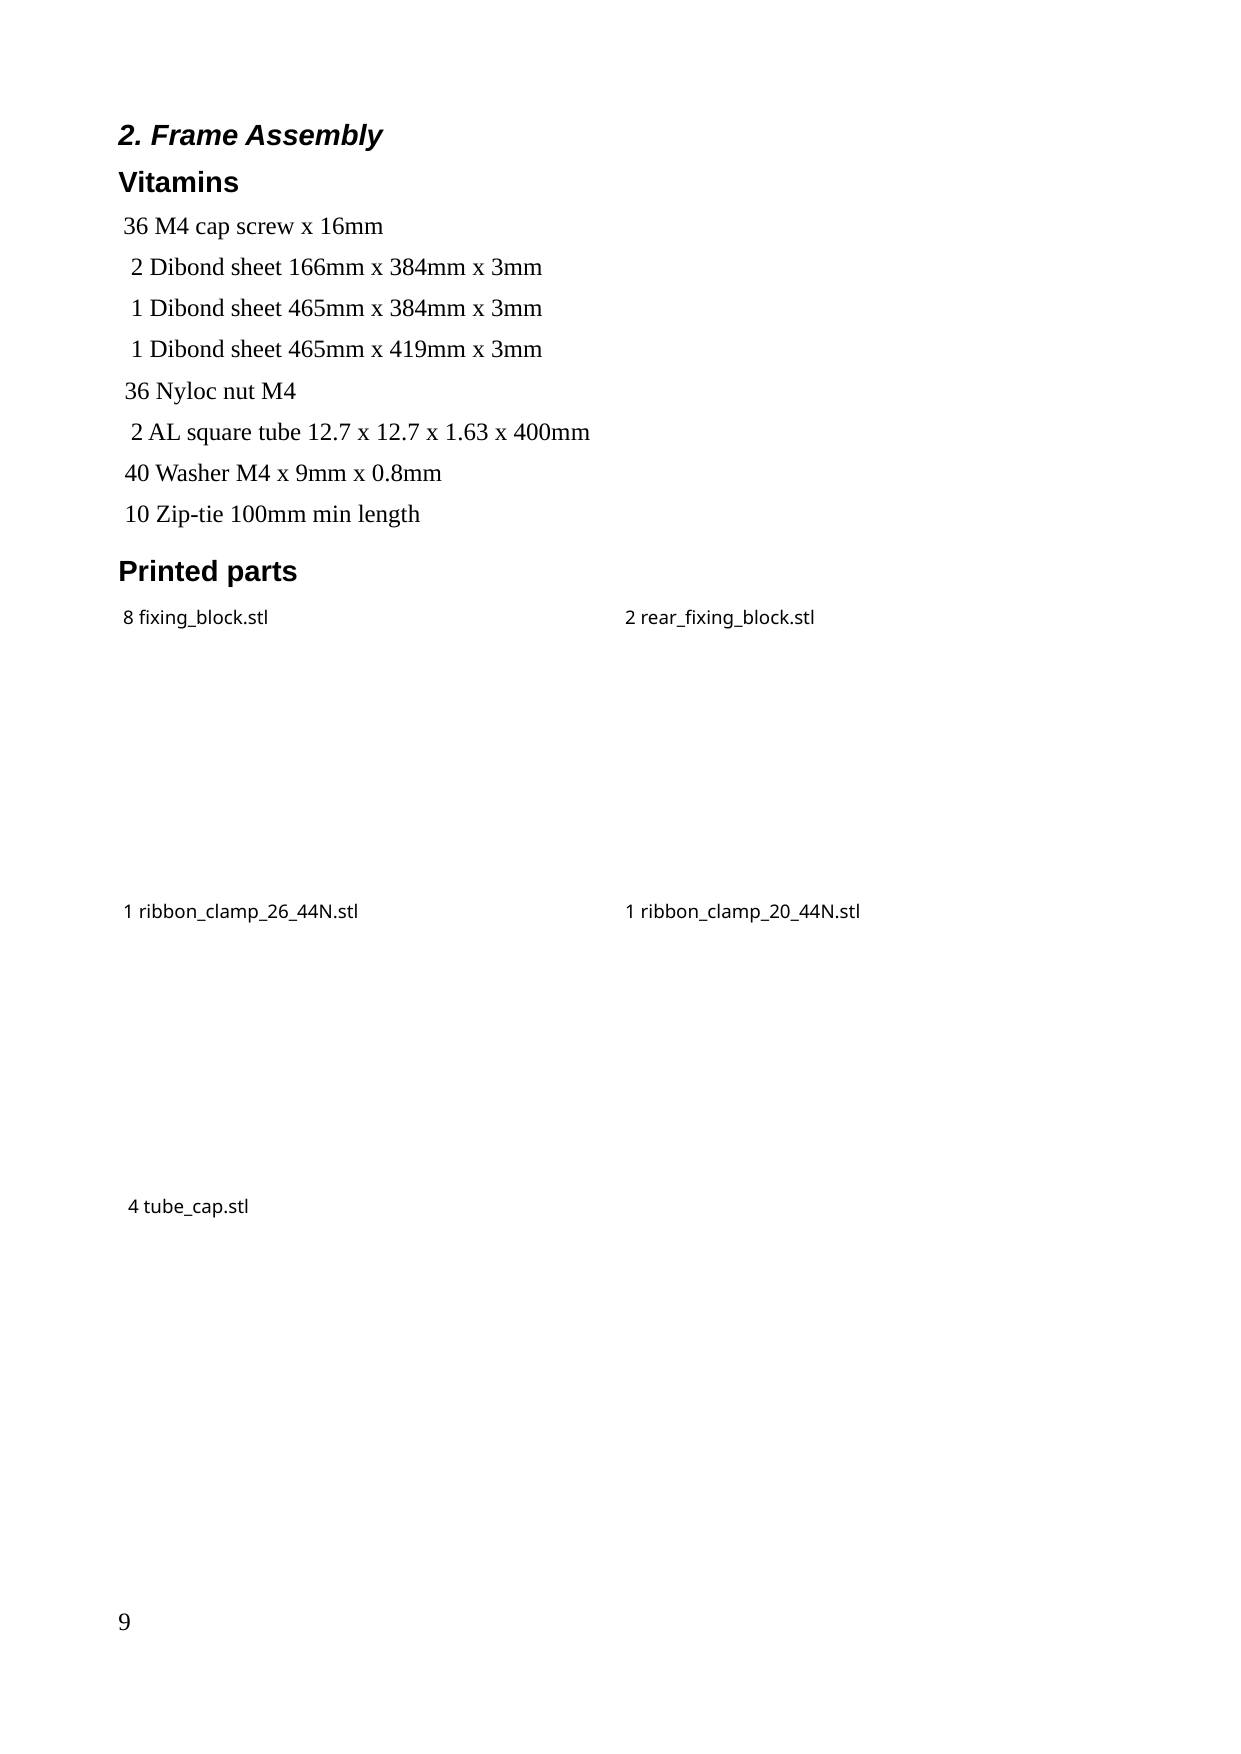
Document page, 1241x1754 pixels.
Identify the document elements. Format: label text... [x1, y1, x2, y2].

text 36 M4 cap screw x 16mm [118, 211, 1122, 239]
table_cell 4 tube_cap.stl [118, 1189, 620, 1483]
table_cell 1 ribbon_clamp_20_44N.stl [620, 894, 1122, 1189]
table_cell [620, 1189, 1122, 1483]
text 36 Nyloc nut M4 [118, 376, 1122, 404]
table_cell 1 ribbon_clamp_26_44N.stl [118, 894, 620, 1189]
subtitle Frame Assembly [118, 118, 1122, 152]
subtitle Printed parts [118, 554, 1122, 588]
text 40 Washer M4 x 9mm x 0.8mm [118, 458, 1122, 487]
text 2 AL square tube 12.7 x 12.7 x 1.63 x 400mm [118, 417, 1122, 446]
text 2 Dibond sheet 166mm x 384mm x 3mm [118, 252, 1122, 281]
text 1 Dibond sheet 465mm x 384mm x 3mm [118, 293, 1122, 322]
subtitle Vitamins [118, 165, 1122, 199]
table_header 8 fixing_block.stl [118, 600, 620, 894]
text 1 Dibond sheet 465mm x 419mm x 3mm [118, 334, 1122, 363]
text 10 Zip-tie 100mm min length [118, 499, 1122, 528]
table_header 2 rear_fixing_block.stl [620, 600, 1122, 894]
